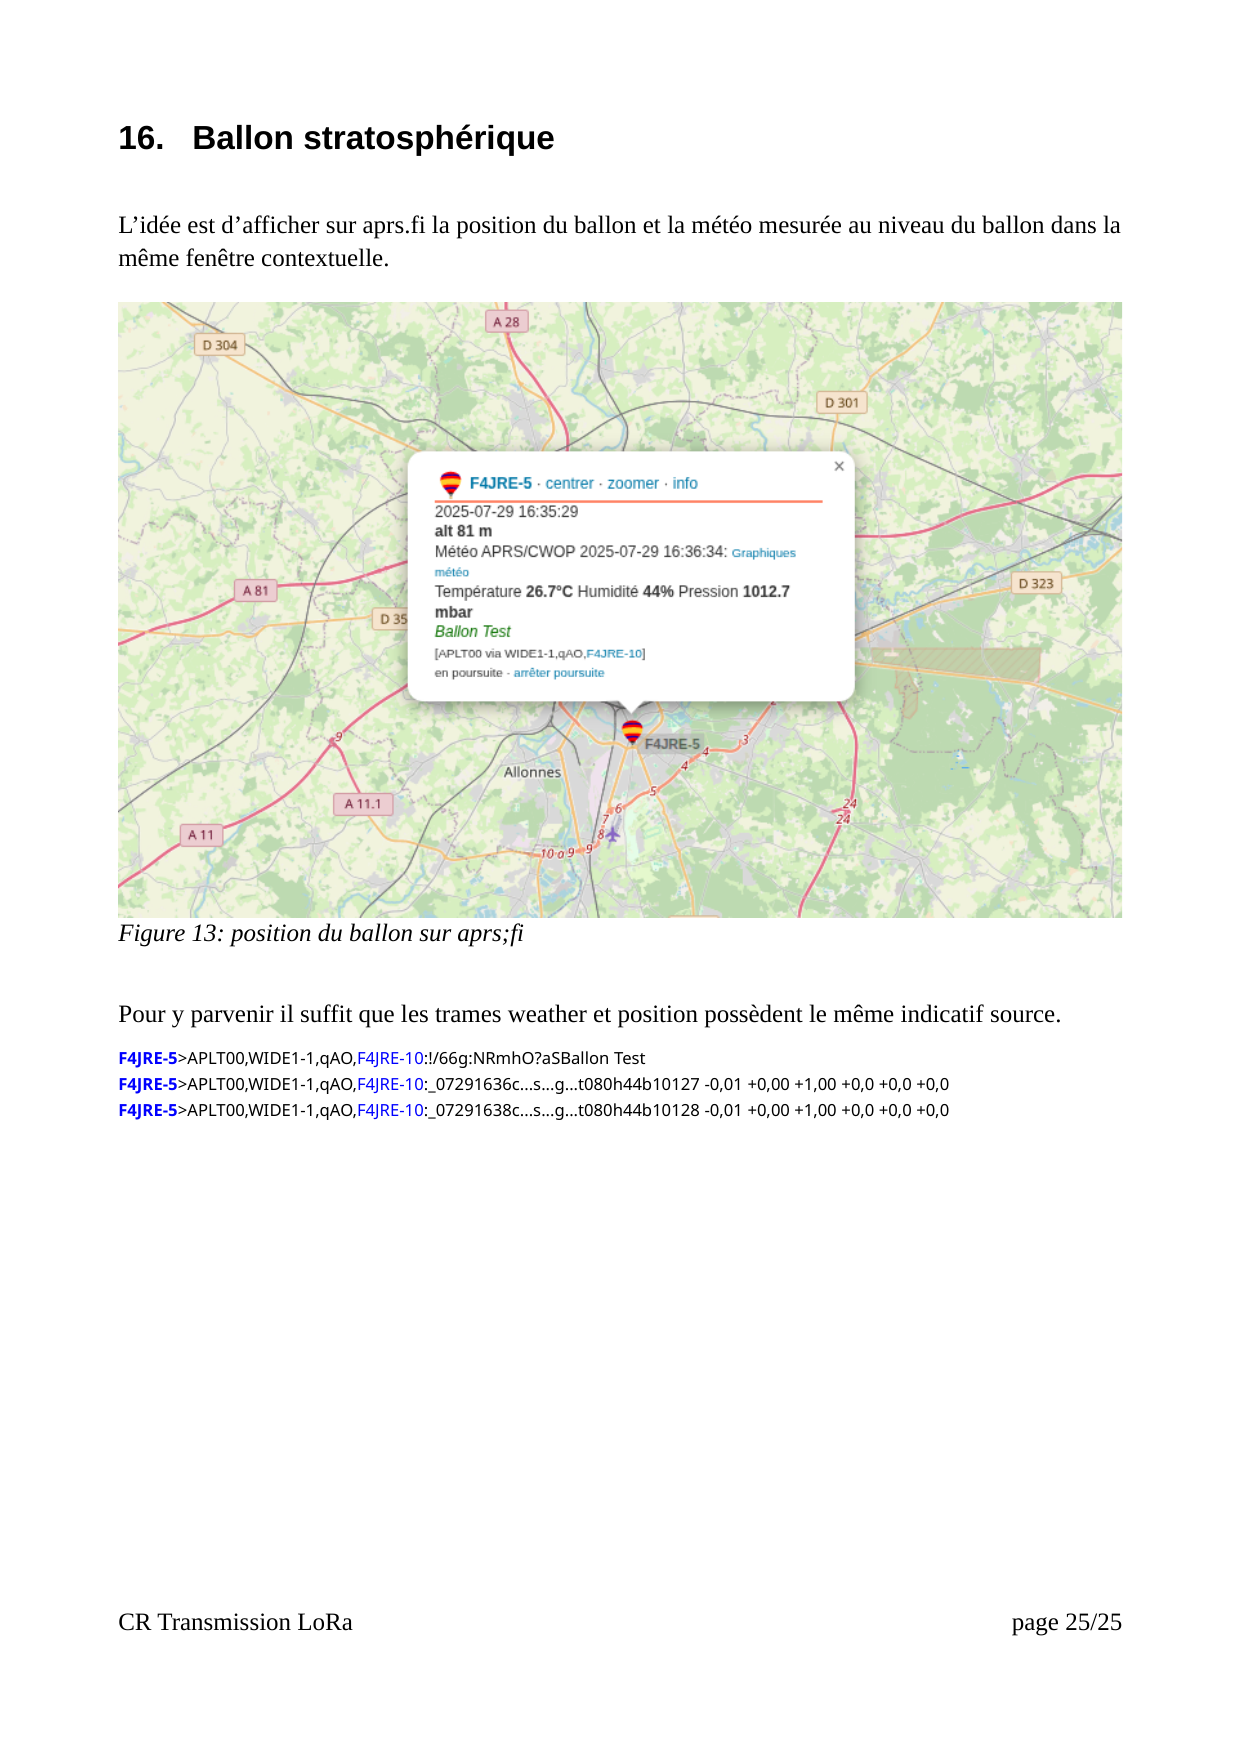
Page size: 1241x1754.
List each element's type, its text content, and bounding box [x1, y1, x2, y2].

picture [118, 302, 1123, 918]
text Figure 13: position du ballon sur aprs;fi [118, 918, 1122, 947]
subtitle Ballon stratosphérique [118, 118, 1122, 157]
text Pour y parvenir il suffit que les trames weather et position possèdent le même indicatif source. [118, 999, 1122, 1027]
text L’idée est d’afficher sur aprs.fi la position du ballon et la météo mesurée au niveau du ballon dans la même fenêtre contextuelle. [118, 210, 1122, 271]
text F4JRE-5>APLT00,WIDE1-1,qAO,F4JRE-10:!/66g:NRmhO?aSBallon Test F4JRE-5>APLT00,WIDE1-1,qAO,F4JRE-10:_07291636c...s...g...t080h44b10127 -0,01 +0,00 +1,00 +0,0 +0,0 +0,0 F4JRE-5>APLT00,WIDE1-1,qAO,F4JRE-10:_07291638c...s...g...t080h44b10128 -0,01 +0,00 +1,00 +0,0 +0,0 +0,0 [118, 1046, 1122, 1121]
